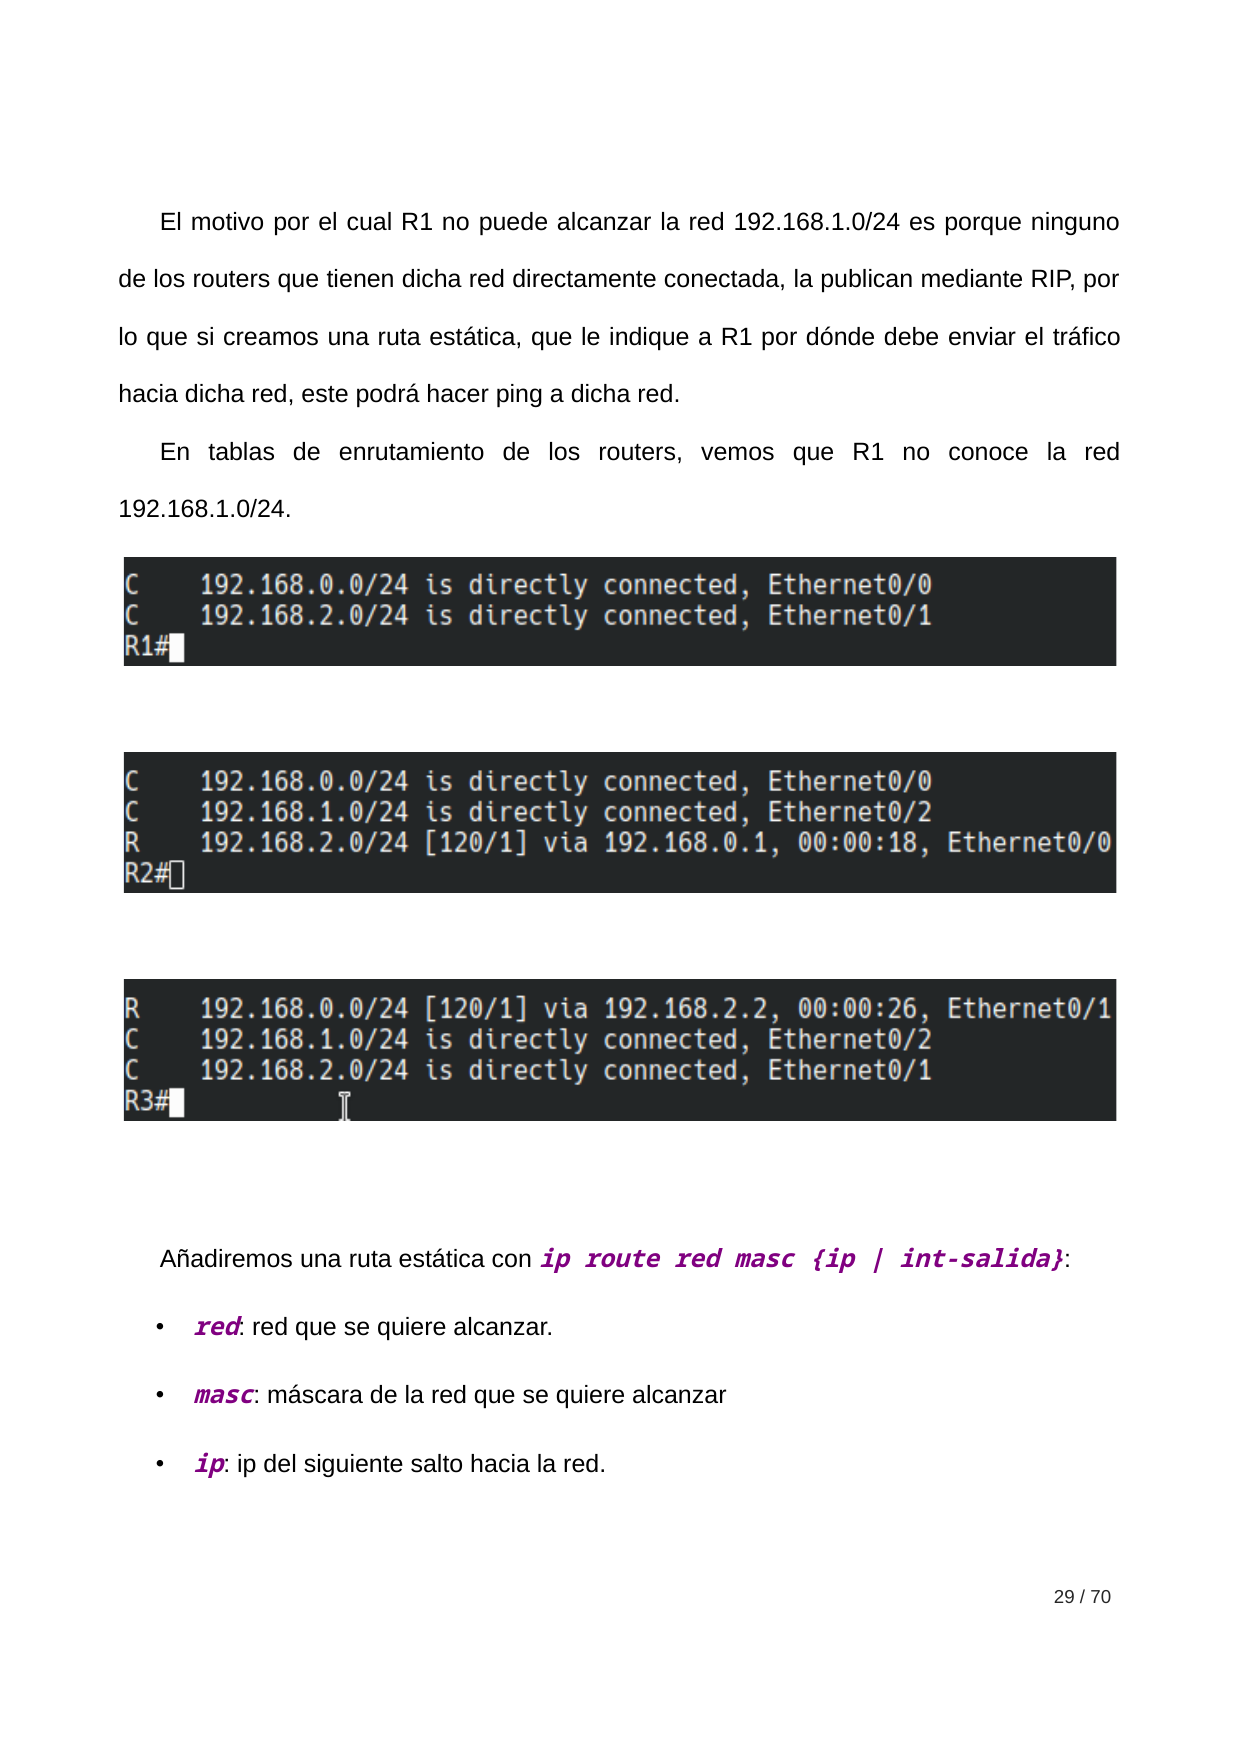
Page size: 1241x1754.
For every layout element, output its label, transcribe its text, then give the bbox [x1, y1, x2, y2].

text El motivo por el cual R1 no puede alcanzar la red 192.168.1.0/24 es porque ninguno de los routers que tienen dicha red directamente conectada, la publican mediante RIP, por lo que si creamos una ruta estática, que le indique a R1 por dónde debe enviar el tráfico hacia dicha red, este podrá hacer ping a dicha red. [118, 207, 1122, 408]
list masc: máscara de la red que se quiere alcanzar [156, 1377, 1122, 1411]
picture [123, 979, 1117, 1121]
text En tablas de enrutamiento de los routers, vemos que R1 no conoce la red 192.168.1.0/24. [118, 437, 1122, 523]
list red: red que se quiere alcanzar. [156, 1309, 1122, 1343]
text Añadiremos una ruta estática con ip route red masc {ip | int-salida}: [118, 1241, 1122, 1275]
list ip: ip del siguiente salto hacia la red. [156, 1445, 1122, 1479]
table_header [118, 552, 1122, 1183]
picture [123, 752, 1117, 893]
picture [123, 557, 1117, 666]
